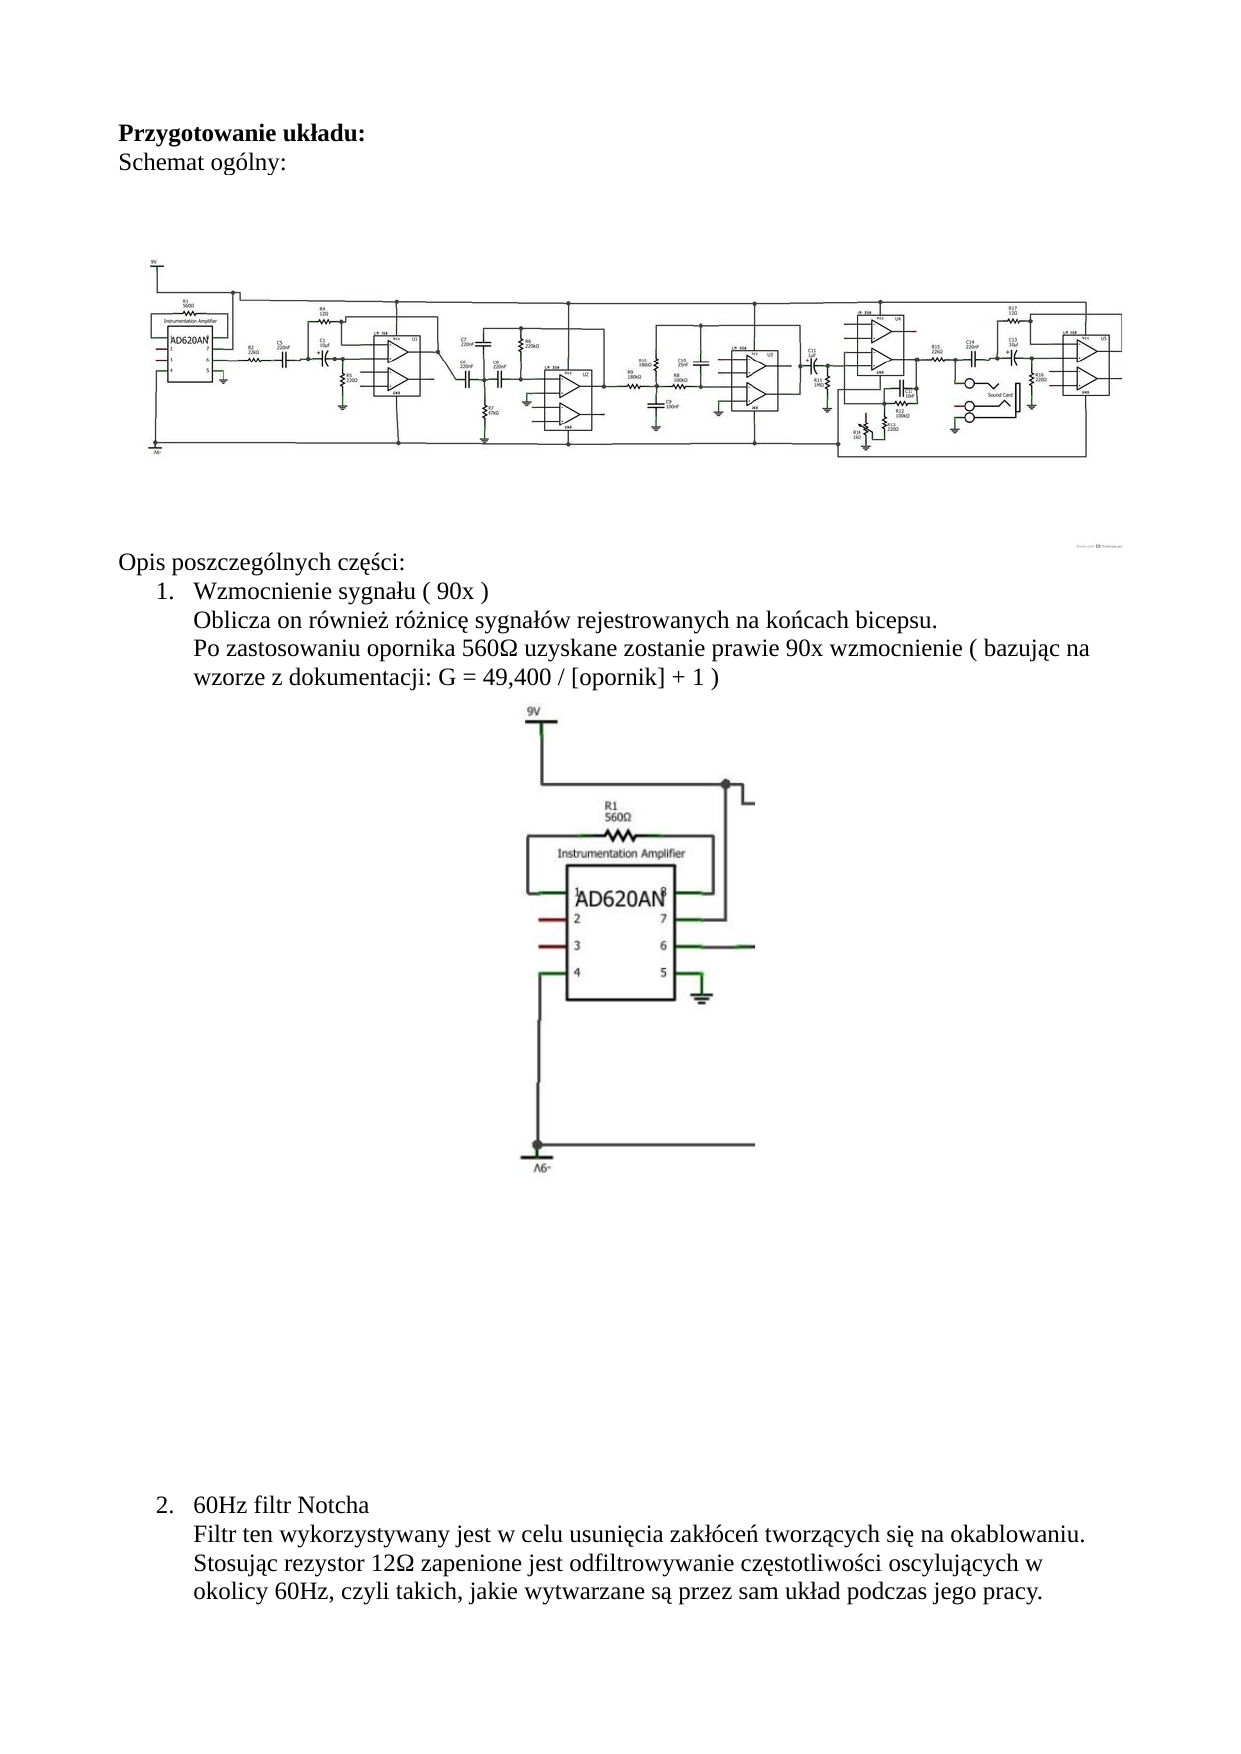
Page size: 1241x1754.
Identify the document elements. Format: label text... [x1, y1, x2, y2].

list Po zastosowaniu opornika 560Ω uzyskane zostanie prawie 90x wzmocnienie ( bazując na wzorze z dokumentacji: G = 49,400 / [opornik] + 1 ) [156, 633, 1122, 691]
text Przygotowanie układu: [118, 118, 1122, 147]
text Schemat ogólny: [118, 147, 1122, 175]
list 60Hz filtr Notcha Filtr ten wykorzystywany jest w celu usunięcia zakłóceń tworzących się na okablowaniu. Stosując rezystor 12Ω zapenione jest odfiltrowywanie częstotliwości oscylujących w okolicy 60Hz, czyli takich, jakie wytwarzane są przez sam układ podczas jego pracy. [156, 1490, 1122, 1605]
picture [118, 175, 1123, 548]
picture [485, 691, 755, 1203]
text Opis poszczególnych części: [118, 548, 1122, 576]
list Wzmocnienie sygnału ( 90x ) Oblicza on również różnicę sygnałów rejestrowanych na końcach bicepsu. [156, 576, 1122, 633]
